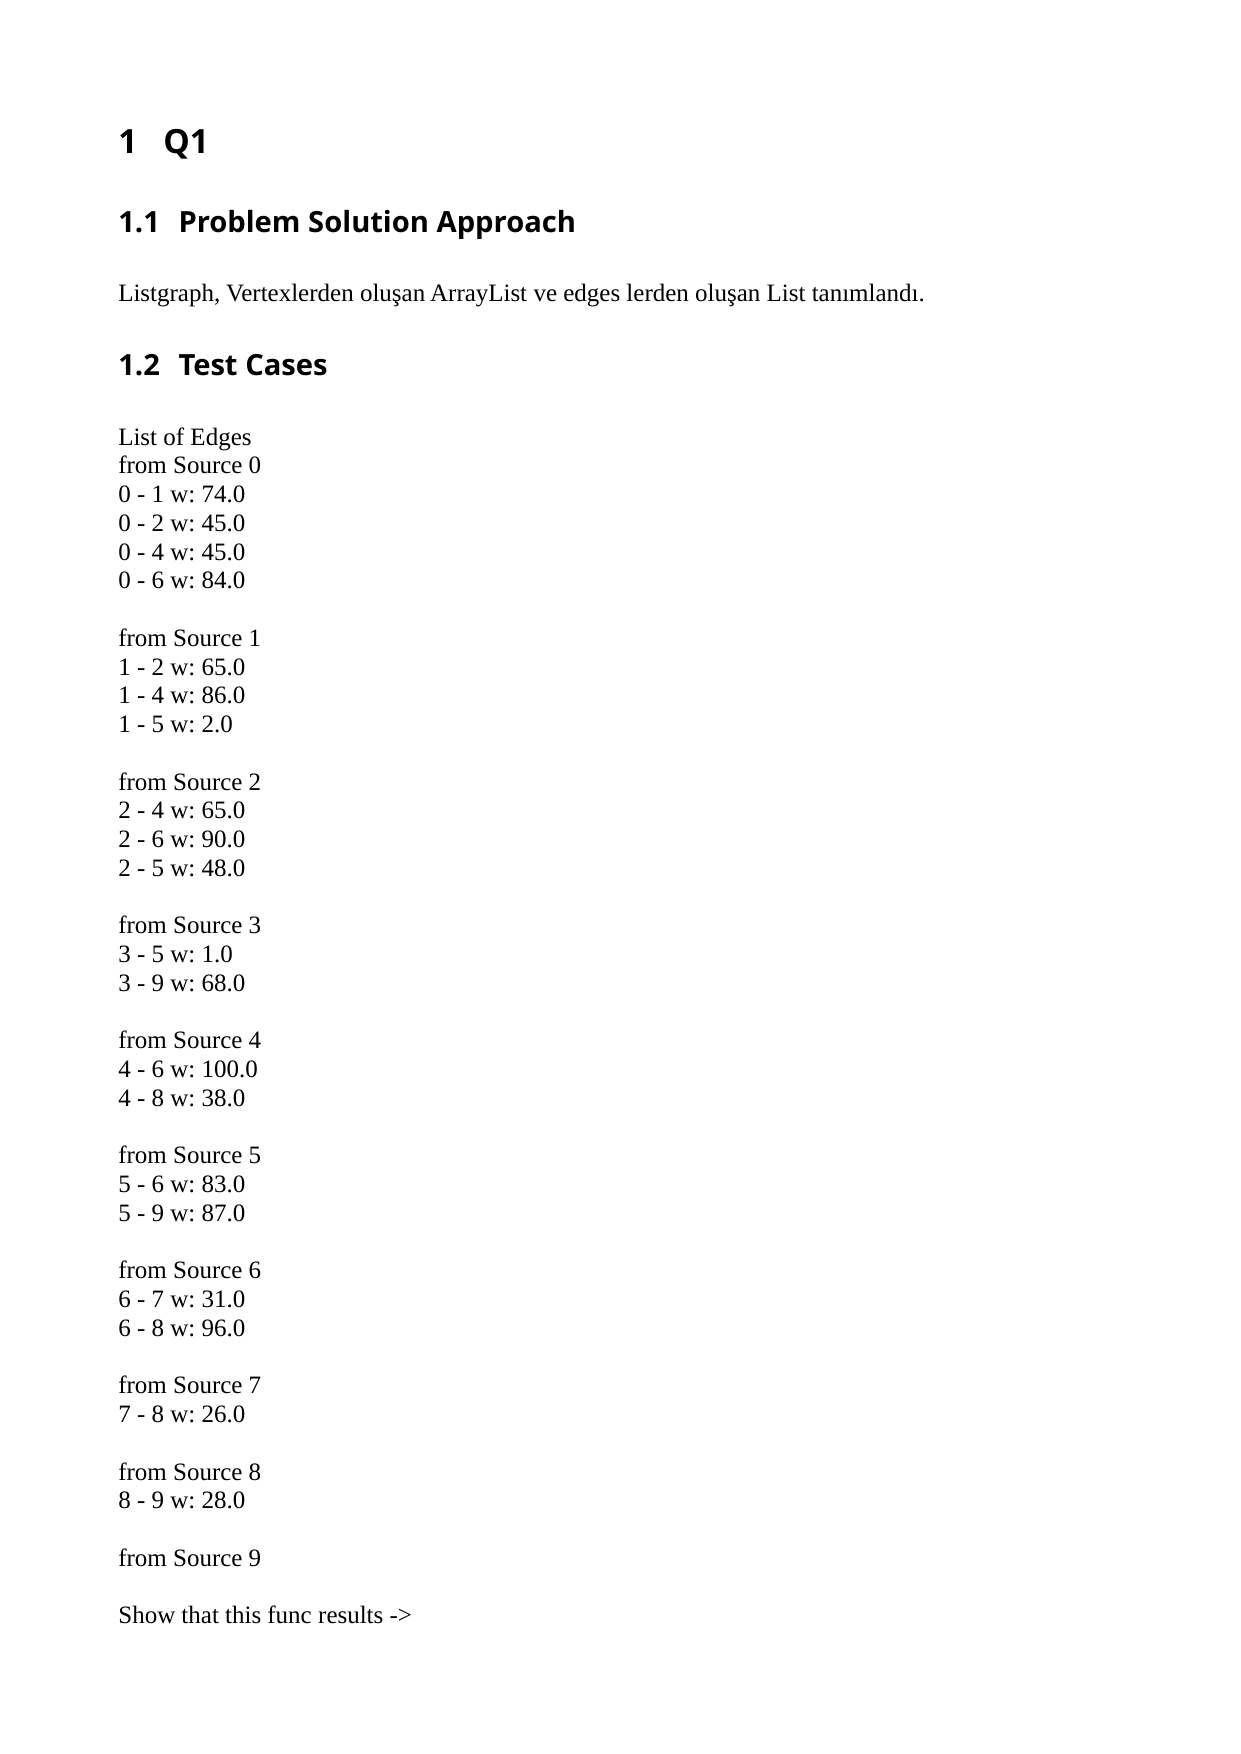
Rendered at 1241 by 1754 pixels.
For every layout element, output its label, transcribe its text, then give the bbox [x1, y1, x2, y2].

text List of Edges [118, 422, 1122, 450]
text 6 - 8 w: 96.0 [118, 1313, 1122, 1342]
text from Source 9 [118, 1543, 1122, 1572]
text 3 - 9 w: 68.0 [118, 968, 1122, 997]
text from Source 2 [118, 767, 1122, 795]
text from Source 5 [118, 1140, 1122, 1169]
text 0 - 6 w: 84.0 [118, 565, 1122, 594]
text 5 - 6 w: 83.0 [118, 1169, 1122, 1198]
text 7 - 8 w: 26.0 [118, 1399, 1122, 1428]
subtitle Q1 [118, 118, 1122, 163]
subtitle Test Cases [118, 344, 1122, 384]
text 1 - 2 w: 65.0 [118, 652, 1122, 680]
text 5 - 9 w: 87.0 [118, 1198, 1122, 1227]
text 0 - 1 w: 74.0 [118, 479, 1122, 508]
text 1 - 5 w: 2.0 [118, 709, 1122, 738]
text from Source 7 [118, 1370, 1122, 1399]
text 6 - 7 w: 31.0 [118, 1284, 1122, 1313]
text 0 - 4 w: 45.0 [118, 537, 1122, 565]
text 0 - 2 w: 45.0 [118, 508, 1122, 537]
text 2 - 6 w: 90.0 [118, 824, 1122, 853]
text 3 - 5 w: 1.0 [118, 939, 1122, 968]
text from Source 6 [118, 1255, 1122, 1284]
text from Source 8 [118, 1457, 1122, 1485]
text from Source 4 [118, 1025, 1122, 1054]
text 8 - 9 w: 28.0 [118, 1485, 1122, 1514]
text Show that this func results -> [118, 1600, 1122, 1629]
text from Source 3 [118, 910, 1122, 939]
text from Source 1 [118, 623, 1122, 652]
text 4 - 6 w: 100.0 [118, 1054, 1122, 1083]
subtitle Problem Solution Approach [118, 201, 1122, 241]
text from Source 0 [118, 450, 1122, 479]
text 2 - 4 w: 65.0 [118, 795, 1122, 824]
text 1 - 4 w: 86.0 [118, 680, 1122, 709]
text 2 - 5 w: 48.0 [118, 853, 1122, 882]
text Listgraph, Vertexlerden oluşan ArrayList ve edges lerden oluşan List tanımlandı. [118, 278, 1122, 307]
text 4 - 8 w: 38.0 [118, 1083, 1122, 1112]
